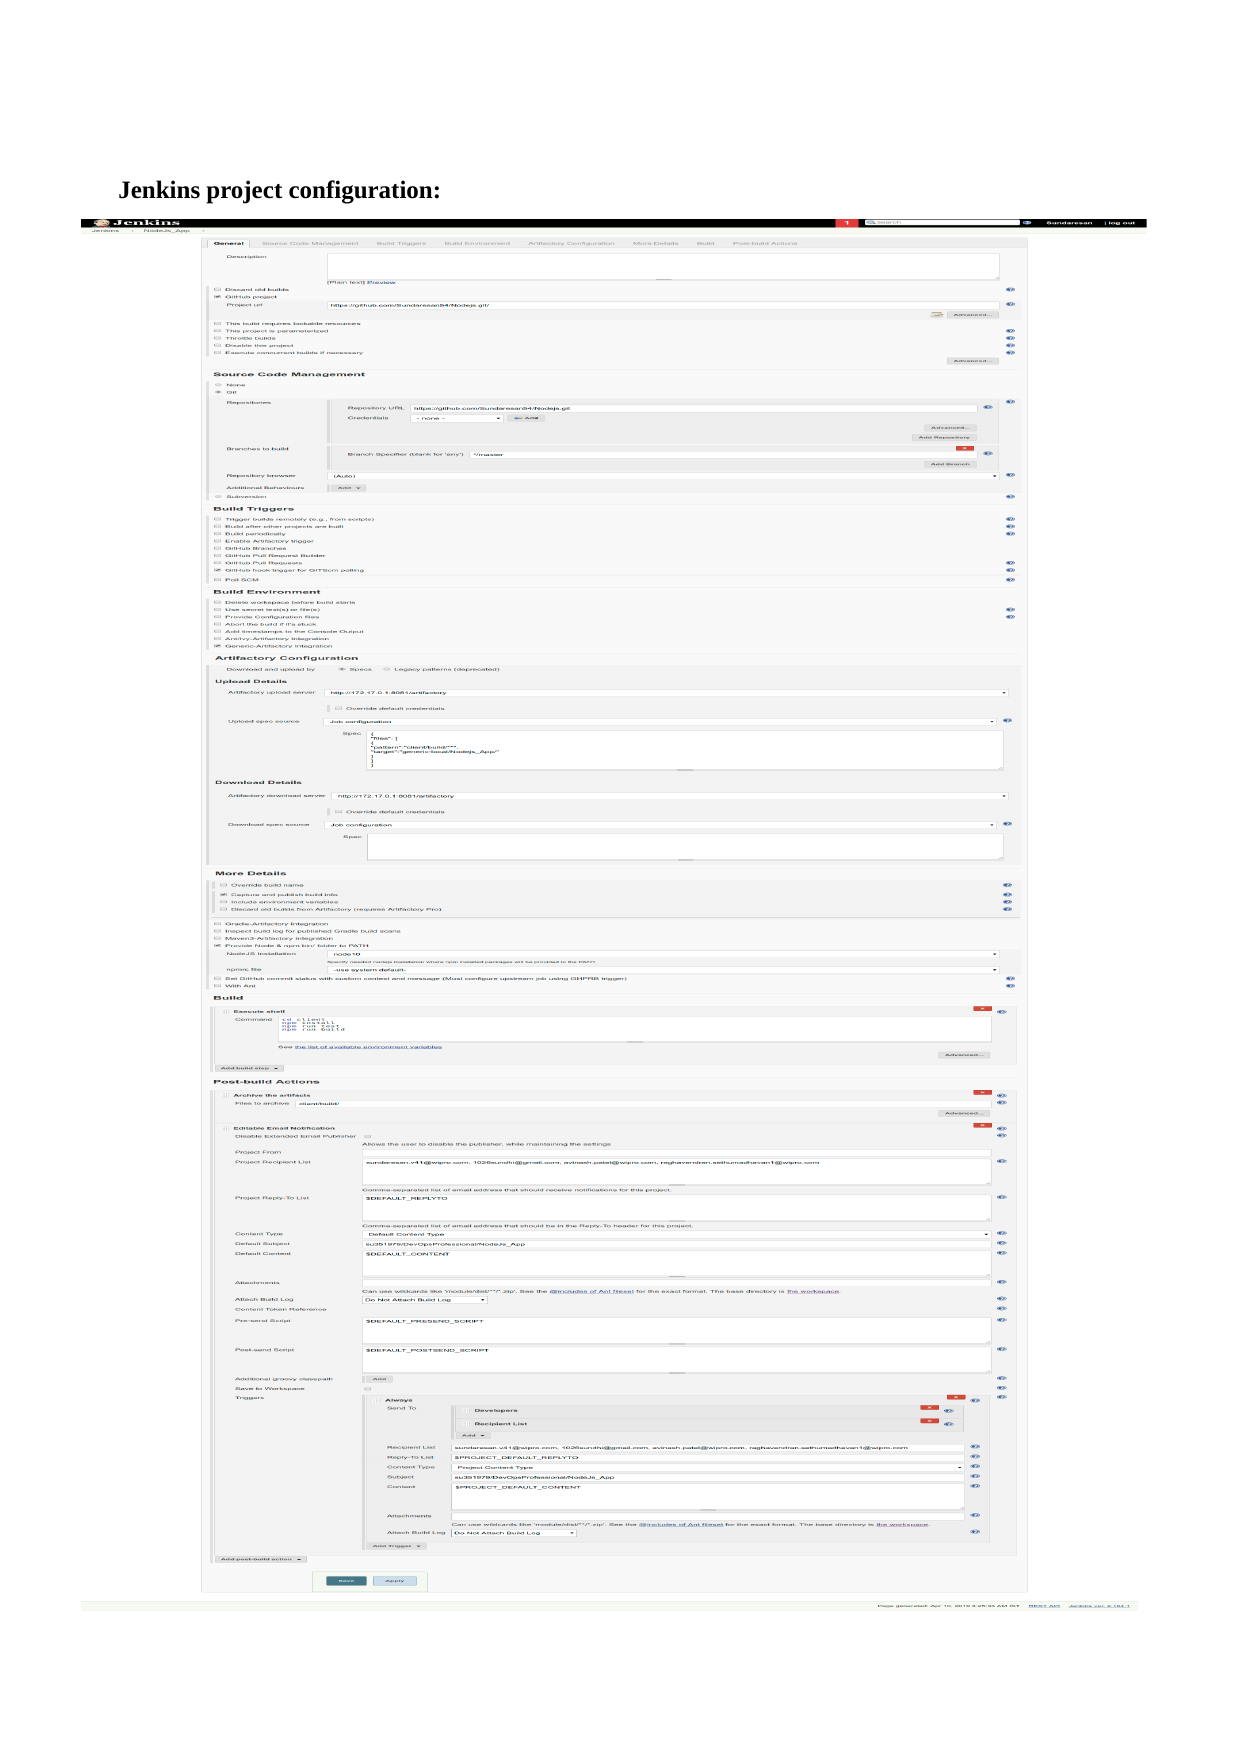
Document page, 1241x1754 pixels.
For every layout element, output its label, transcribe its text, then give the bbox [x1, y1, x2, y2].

text Jenkins project configuration: [118, 176, 1122, 204]
picture [81, 219, 1147, 1611]
